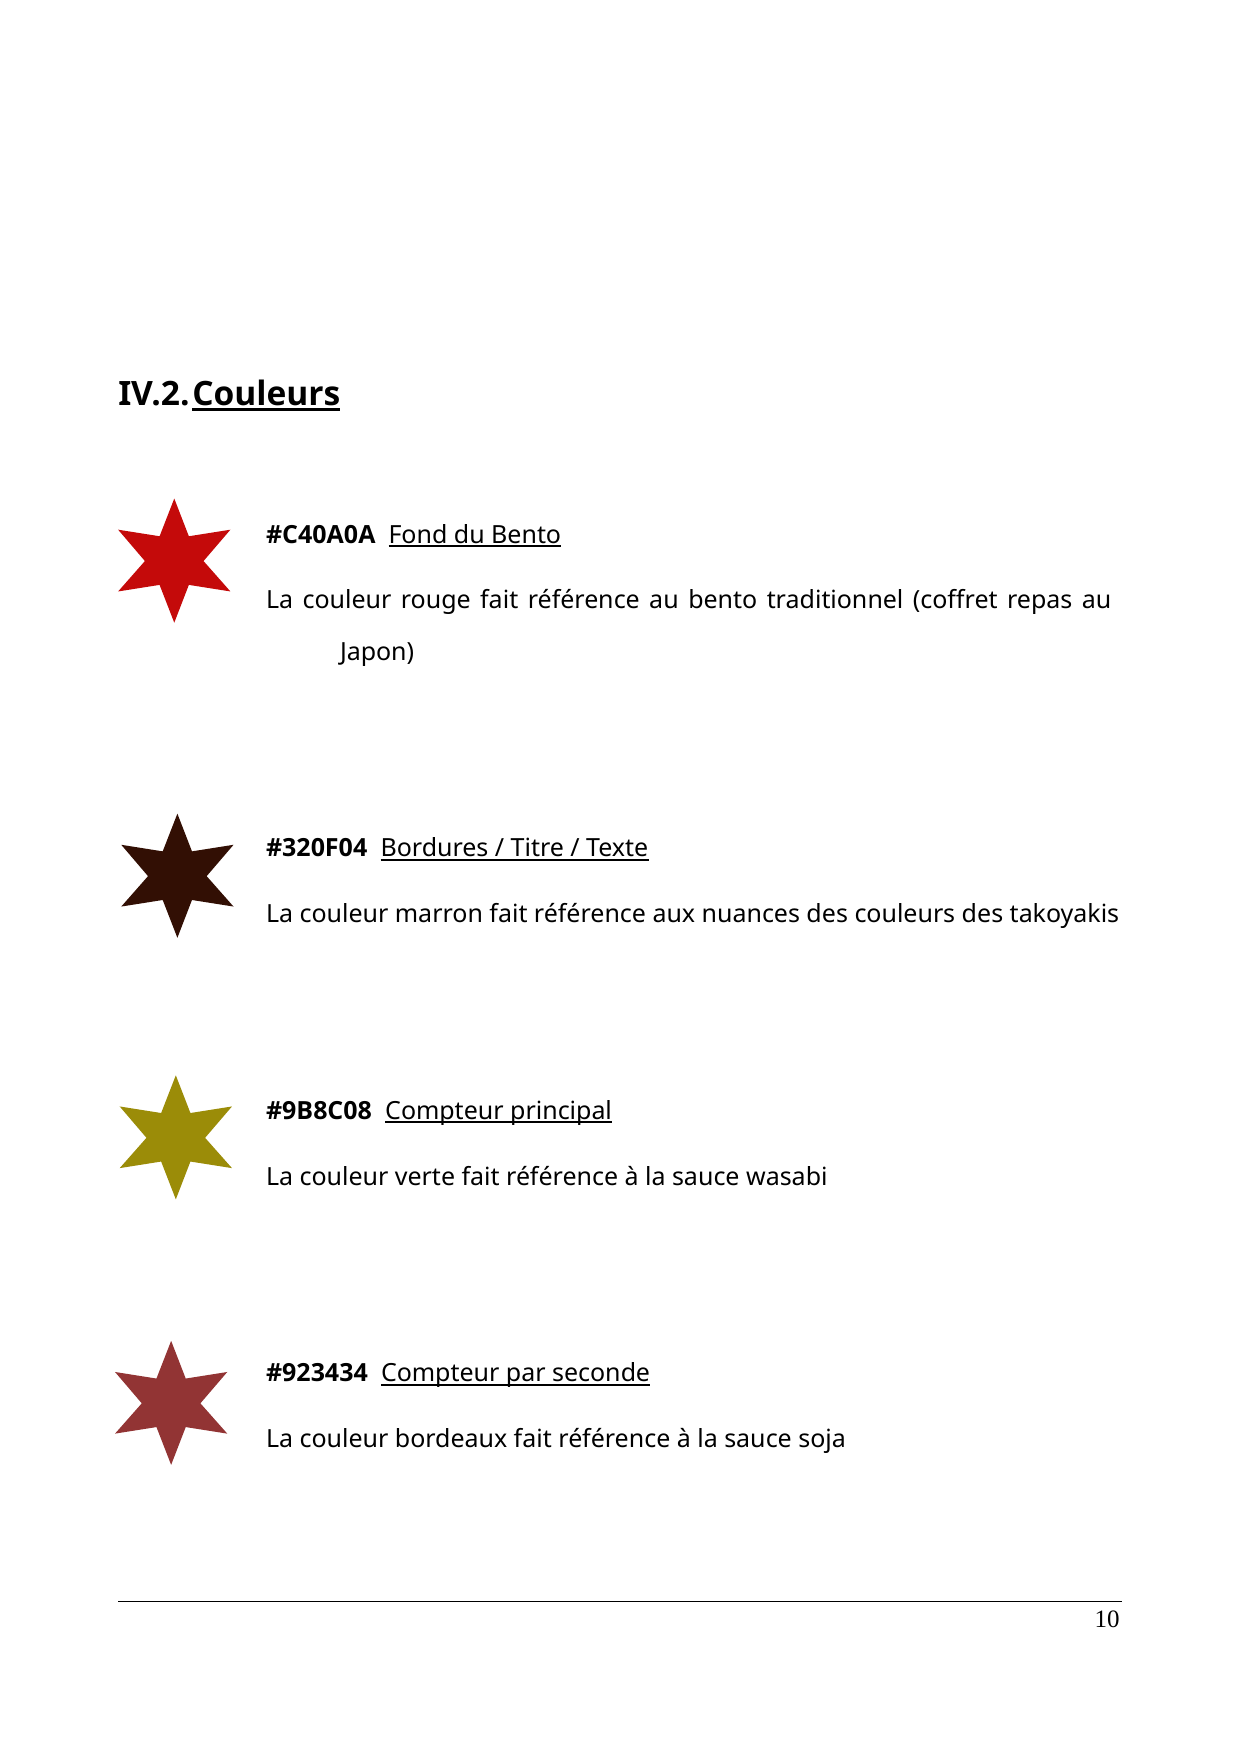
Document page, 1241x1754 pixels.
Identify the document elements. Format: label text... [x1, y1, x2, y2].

text #9B8C08 Compteur principal [183, 1092, 1122, 1127]
text [118, 1355, 165, 1378]
text [118, 516, 167, 536]
text [118, 830, 170, 864]
text La couleur rouge fait référence au bento traditionnel (coffret repas au Japon) [118, 582, 1122, 667]
text [118, 1158, 172, 1192]
text #C40A0A Fond du Bento [182, 516, 1122, 551]
text [118, 896, 173, 930]
subtitle Couleurs [118, 370, 1122, 416]
text [118, 1428, 166, 1455]
text #320F04 Bordures / Titre / Texte [185, 830, 1122, 864]
text [118, 1092, 168, 1127]
text La couleur bordeaux fait référence à la sauce soja [176, 1421, 1122, 1455]
text La couleur verte fait référence à la sauce wasabi [180, 1158, 1122, 1192]
text La couleur marron fait référence aux nuances des couleurs des takoyakis [181, 896, 1122, 930]
text #923434 Compteur par seconde [178, 1355, 1122, 1389]
